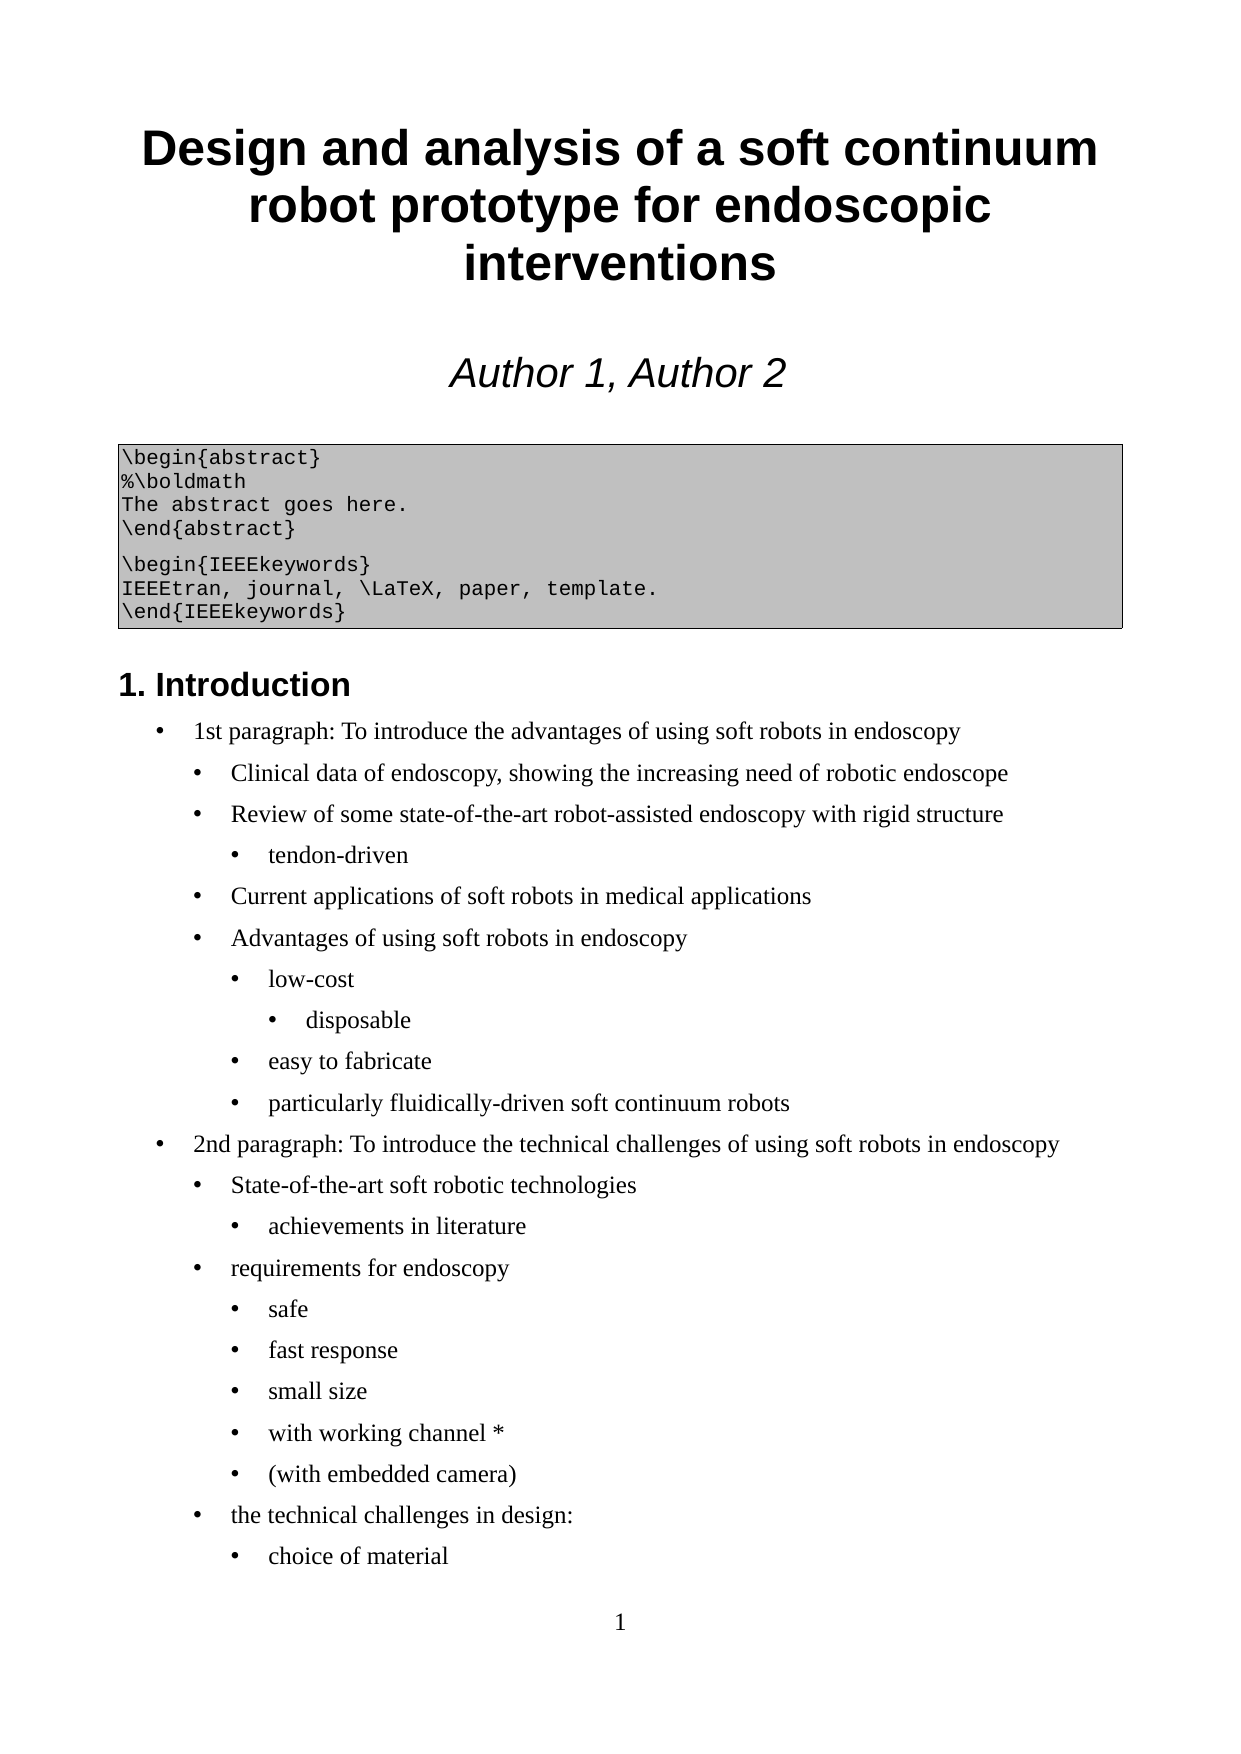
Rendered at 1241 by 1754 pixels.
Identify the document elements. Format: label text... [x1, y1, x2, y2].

text %\boldmath [119, 468, 1122, 491]
text \begin{abstract} [119, 445, 1122, 468]
text IEEEtran, journal, \LaTeX, paper, template. [119, 574, 1122, 598]
list low-cost [231, 964, 1122, 993]
text The abstract goes here. [119, 491, 1122, 515]
subtitle Introduction [118, 665, 1122, 704]
list 2nd paragraph: To introduce the technical challenges of using soft robots in endoscopy [156, 1129, 1122, 1158]
list disposable [268, 1005, 1122, 1034]
list with working channel * [231, 1418, 1122, 1446]
text \end{IEEEkeywords} [119, 598, 1122, 628]
list Clinical data of endoscopy, showing the increasing need of robotic endoscope [193, 758, 1122, 786]
list (with embedded camera) [231, 1459, 1122, 1488]
text \end{abstract} [119, 515, 1122, 542]
text \begin{IEEEkeywords} [119, 551, 1122, 574]
list Current applications of soft robots in medical applications [193, 881, 1122, 910]
list State-of-the-art soft robotic technologies [193, 1170, 1122, 1199]
list easy to fabricate [231, 1046, 1122, 1075]
list the technical challenges in design: [193, 1500, 1122, 1529]
list 1st paragraph: To introduce the advantages of using soft robots in endoscopy [156, 716, 1122, 745]
list Advantages of using soft robots in endoscopy [193, 923, 1122, 951]
list particularly fluidically-driven soft continuum robots [231, 1088, 1122, 1116]
list safe [231, 1294, 1122, 1323]
list requirements for endoscopy [193, 1253, 1122, 1281]
list tendon-driven [231, 840, 1122, 869]
list achievements in literature [231, 1211, 1122, 1240]
title Design and analysis of a soft continuum robot prototype for endoscopic interventions [118, 118, 1122, 291]
subtitle Author 1, Author 2 [118, 348, 1122, 396]
list choice of material [231, 1541, 1122, 1570]
list small size [231, 1376, 1122, 1405]
list Review of some state-of-the-art robot-assisted endoscopy with rigid structure [193, 799, 1122, 828]
list fast response [231, 1335, 1122, 1364]
